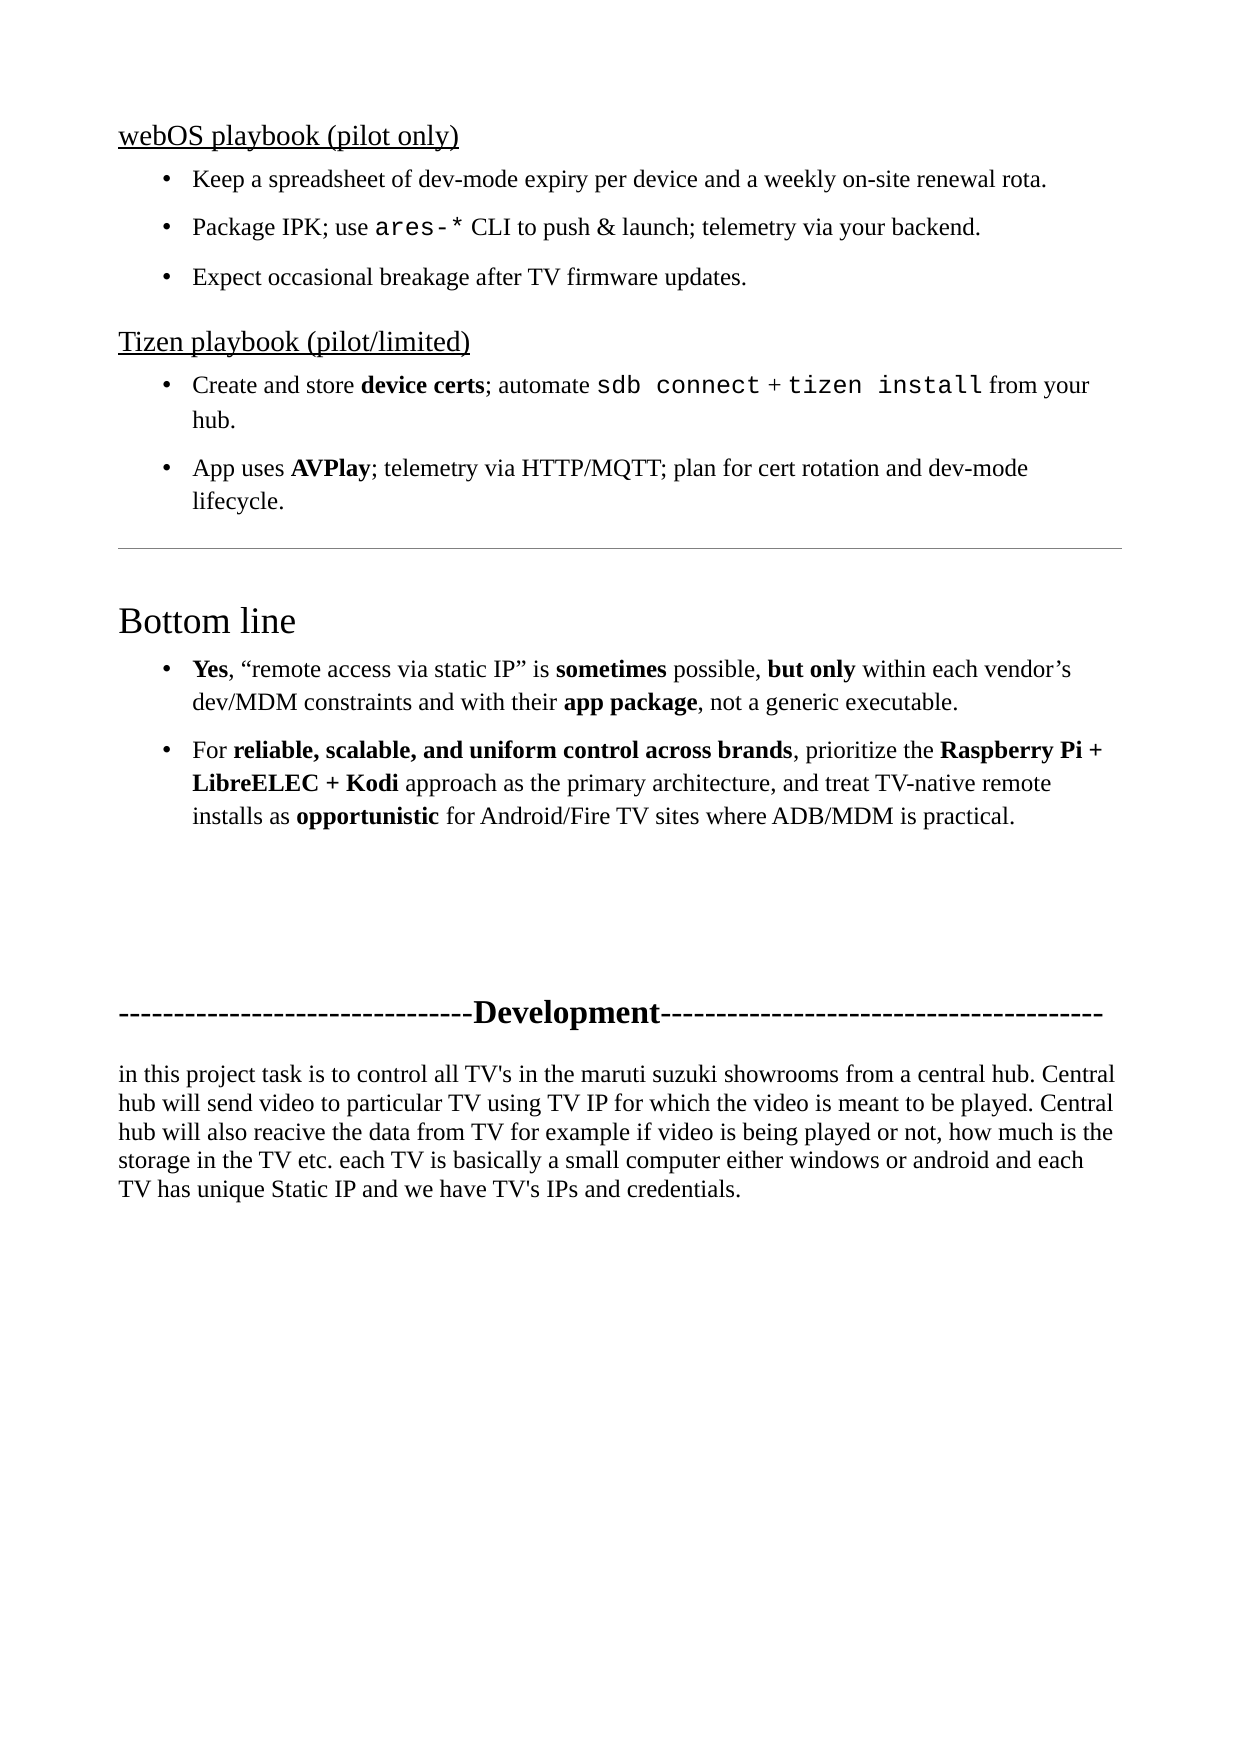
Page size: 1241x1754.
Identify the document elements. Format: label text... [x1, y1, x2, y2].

list Package IPK; use ares-* CLI to push & launch; telemetry via your backend. [162, 212, 1122, 243]
list Create and store device certs; automate sdb connect + tizen install from your hub. [162, 370, 1122, 434]
subtitle Bottom line [118, 598, 1122, 642]
list Expect occasional breakage after TV firmware updates. [162, 262, 1122, 291]
list App uses AVPlay; telemetry via HTTP/MQTT; plan for cert rotation and dev-mode lifecycle. [162, 453, 1122, 514]
subtitle Tizen playbook (pilot/limited) [118, 324, 1122, 357]
list Keep a spreadsheet of dev-mode expiry per device and a weekly on-site renewal rota. [162, 164, 1122, 193]
subtitle webOS playbook (pilot only) [118, 118, 1122, 152]
list For reliable, scalable, and uniform control across brands, prioritize the Raspberry Pi + LibreELEC + Kodi approach as the primary architecture, and treat TV-native remote installs as opportunistic for Android/Fire TV sites where ADB/MDM is practical. [162, 735, 1122, 829]
list Yes, “remote access via static IP” is sometimes possible, but only within each vendor’s dev/MDM constraints and with their app package, not a generic executable. [162, 654, 1122, 716]
text in this project task is to control all TV's in the maruti suzuki showrooms from a central hub. Central hub will send video to particular TV using TV IP for which the video is meant to be played. Central hub will also reacive the data from TV for example if video is being played or not, how much is the storage in the TV etc. each TV is basically a small computer either windows or android and each TV has unique Static IP and we have TV's IPs and credentials. [118, 1059, 1122, 1203]
text --------------------------------Development---------------------------------------- [118, 992, 1122, 1030]
